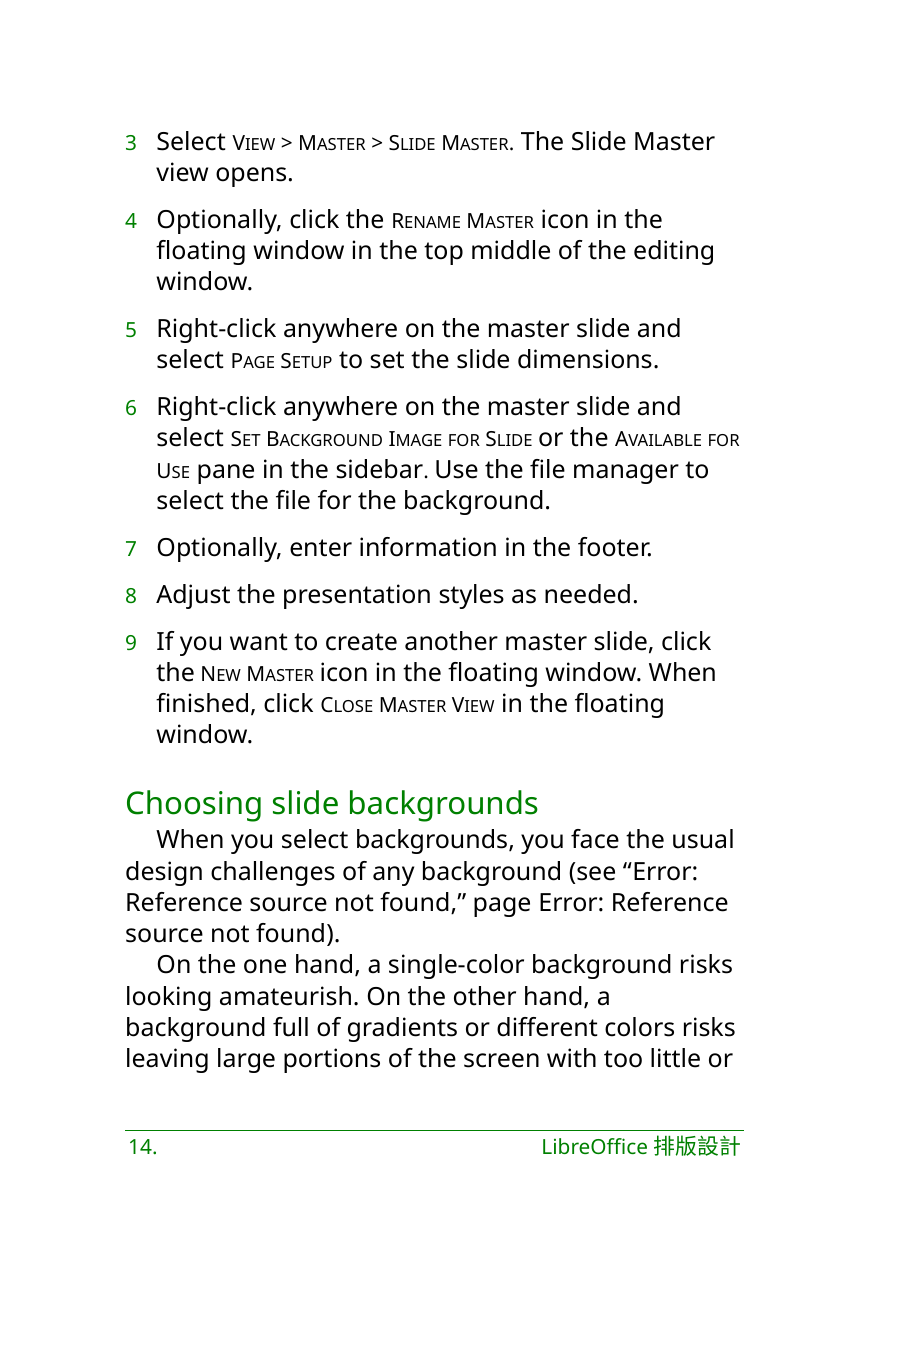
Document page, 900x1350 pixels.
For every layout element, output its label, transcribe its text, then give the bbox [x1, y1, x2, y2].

text When you select backgrounds, you face the usual design challenges of any background (see “Error: Reference source not found,” page Error: Reference source not found). [125, 824, 744, 949]
list Adjust the presentation styles as needed. [125, 578, 744, 609]
list If you want to create another master slide, click the New Master icon in the floating window. When finished, click Close Master View in the floating window. [125, 625, 744, 750]
list Optionally, click the Rename Master icon in the floating window in the top middle of the editing window. [125, 203, 744, 297]
text On the one hand, a single-color background risks looking amateurish. On the other hand, a background full of gradients or different colors risks leaving large portions of the screen with too little or [125, 949, 744, 1074]
list Right-click anywhere on the master slide and select Set Background Image for Slide or the Available for Use pane in the sidebar. Use the file manager to select the file for the background. [125, 391, 744, 516]
list Select View > Master > Slide Master. The Slide Master view opens. [125, 125, 744, 187]
list Optionally, enter information in the footer. [125, 531, 744, 562]
subtitle Choosing slide backgrounds [125, 781, 744, 824]
list Right-click anywhere on the master slide and select Page Setup to set the slide dimensions. [125, 312, 744, 375]
